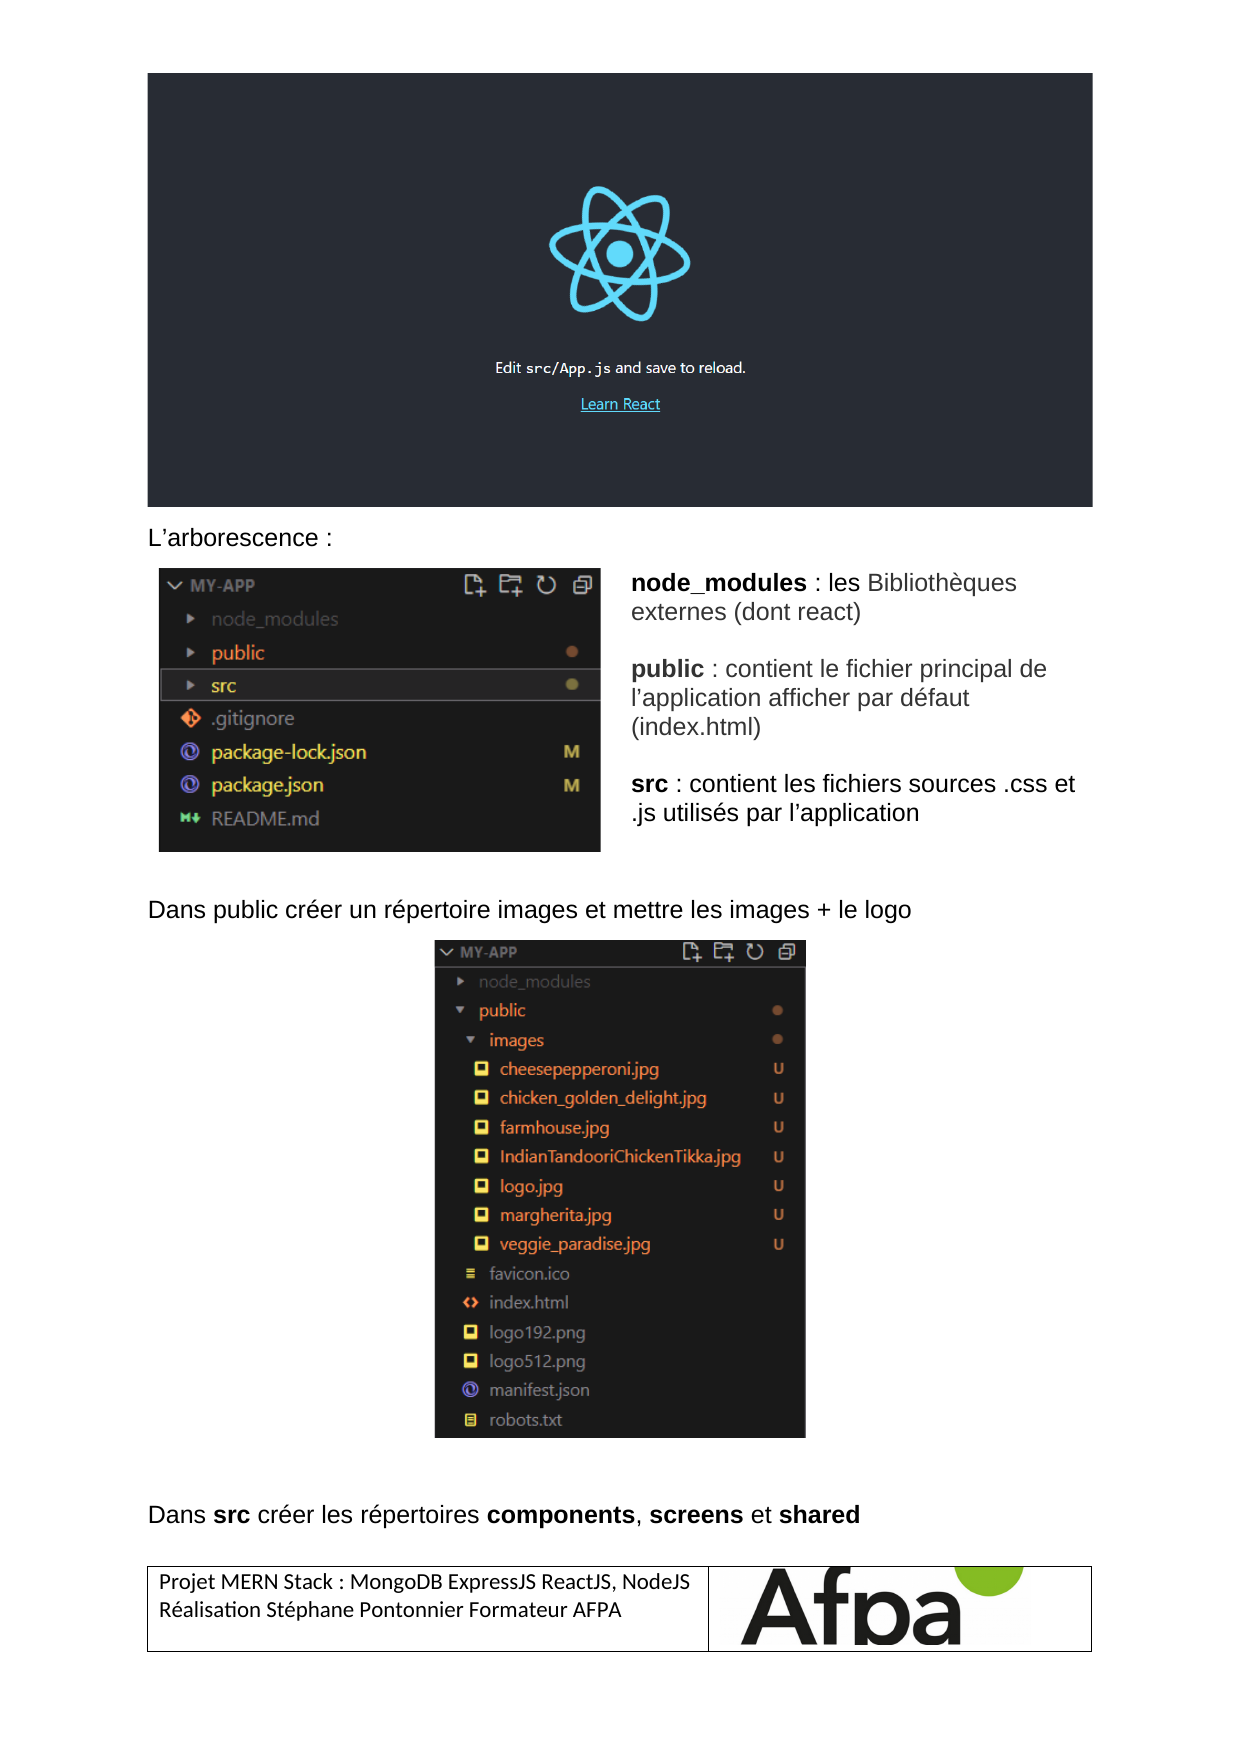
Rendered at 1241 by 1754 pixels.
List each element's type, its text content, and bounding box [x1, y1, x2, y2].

text Dans src créer les répertoires components, screens et shared [148, 1500, 1093, 1529]
text L’arborescence : [148, 523, 1093, 552]
table_header [148, 568, 158, 852]
table_header node_modules : les Bibliothèques externes (dont react) public : contient le fichier principal de l’application afficher par défaut (index.html) src : contient les fichiers sources .css et .js utilisés par l’application [620, 568, 1092, 852]
table_header [601, 568, 619, 852]
text Dans public créer un répertoire images et mettre les images + le logo [148, 895, 1093, 924]
